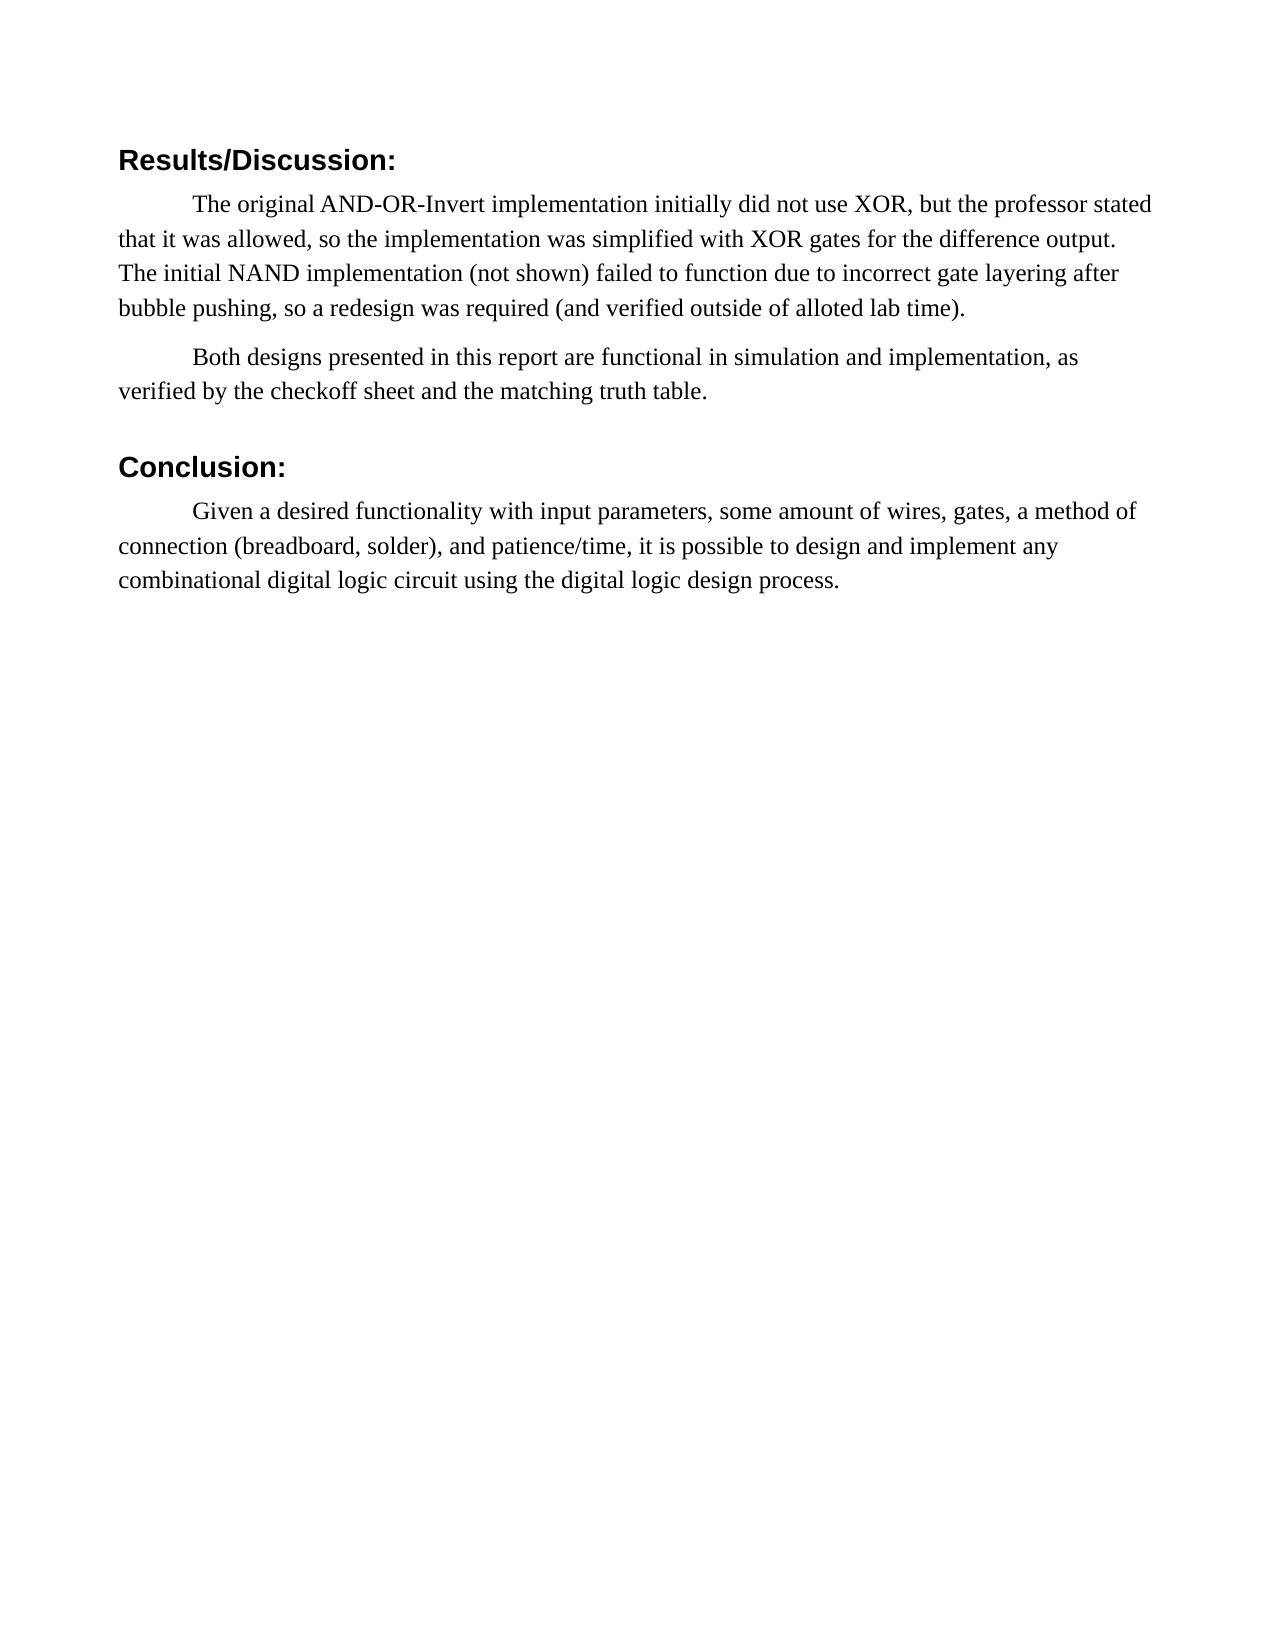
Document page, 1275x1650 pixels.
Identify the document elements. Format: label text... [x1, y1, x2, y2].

text The original AND-OR-Invert implementation initially did not use XOR, but the professor stated that it was allowed, so the implementation was simplified with XOR gates for the difference output. The initial NAND implementation (not shown) failed to function due to incorrect gate layering after bubble pushing, so a redesign was required (and verified outside of alloted lab time). [118, 189, 1157, 321]
text Both designs presented in this report are functional in simulation and implementation, as verified by the checkoff sheet and the matching truth table. [118, 342, 1157, 405]
text Given a desired functionality with input parameters, some amount of wires, gates, a method of connection (breadboard, solder), and patience/time, it is possible to design and implement any combinational digital logic circuit using the digital logic design process. [118, 496, 1157, 594]
subtitle Conclusion: [118, 450, 1157, 484]
subtitle Results/Discussion: [118, 143, 1157, 177]
